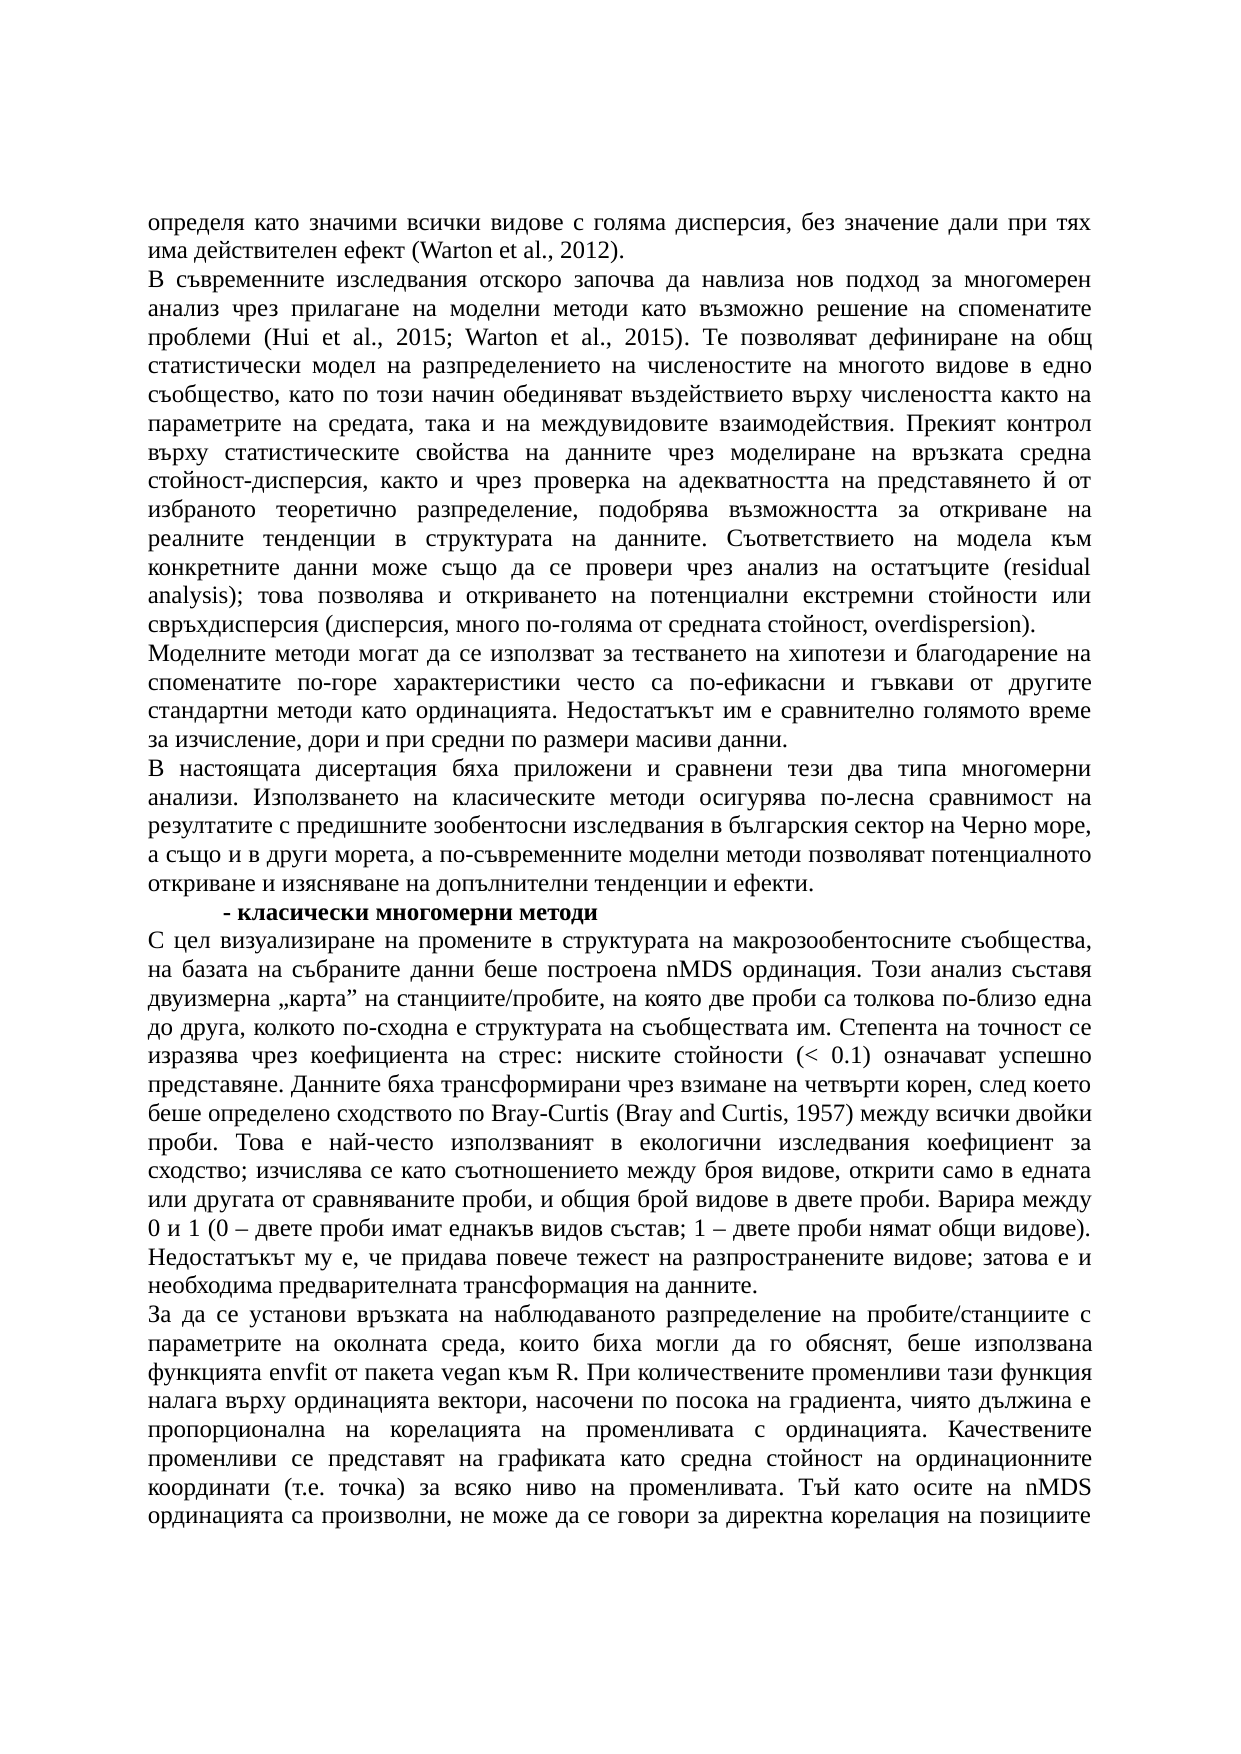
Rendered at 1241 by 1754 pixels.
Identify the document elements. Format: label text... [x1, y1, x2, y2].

text Моделните методи могат да се използват за тестването на хипотези и благодарение на споменатите по-горе характеристики често са по-ефикасни и гъвкави от другите стандартни методи като ординацията. Недостатъкът им е сравнително голямото време за изчисление, дори и при средни по размери масиви данни. [148, 638, 1093, 753]
text В настоящата дисертация бяха приложени и сравнени тези два типа многомерни анализи. Използването на класическите методи осигурява по-лесна сравнимост на резултатите с предишните зообентосни изследвания в българския сектор на Черно море, а също и в други морета, а по-съвременните моделни методи позволяват потенциалното откриване и изясняване на допълнителни тенденции и ефекти. [148, 753, 1093, 897]
text За да се установи връзката на наблюдаваното разпределение на пробите/станциите с параметрите на околната среда, които биха могли да го обяснят, беше използвана функцията envfit от пакета vegan към R. При количествените променливи тази функция налага върху ординацията вектори, насочени по посока на градиента, чиято дължина е пропорционална на корелацията на променливата с ординацията. Качествените променливи се представят на графиката като средна стойност на ординационните координати (т.е. точка) за всяко ниво на променливата. Тъй като осите на nMDS ординацията са произволни, не може да се говори за директна корелация на позициите [148, 1299, 1093, 1529]
text С цел визуализиране на промените в структурата на макрозообентосните съобщества, на базата на събраните данни беше построена nMDS ординация. Този анализ съставя двуизмерна „карта” на станциите/пробите, на която две проби са толкова по-близо една до друга, колкото по-сходна е структурата на съобществата им. Степента на точност се изразява чрез коефициента на стрес: ниските стойности (< 0.1) означават успешно представяне. Данните бяха трансформирани чрез взимане на четвърти корен, след което беше определено сходството по Bray-Curtis (Bray and Curtis, 1957) между всички двойки проби. Това е най-често използваният в екологични изследвания коефициент за сходство; изчислява се като съотношението между броя видове, открити само в едната или другата от сравняваните проби, и общия брой видове в двете проби. Варира между 0 и 1 (0 – двете проби имат еднакъв видов състав; 1 – двете проби нямат общи видове). Недостатъкът му е, че придава повече тежест на разпространените видове; затова е и необходима предварителната трансформация на данните. [148, 925, 1093, 1299]
text - класически многомерни методи [148, 897, 1093, 925]
text В съвременните изследвания отскоро започва да навлиза нов подход за многомерен анализ чрез прилагане на моделни методи като възможно решение на споменатите проблеми (Hui et al., 2015; Warton et al., 2015). Те позволяват дефиниране на общ статистически модел на разпределението на численостите на многото видове в едно съобщество, като по този начин обединяват въздействието върху числеността както на параметрите на средата, така и на междувидовите взаимодействия. Прекият контрол върху статистическите свойства на данните чрез моделиране на връзката средна стойност-дисперсия, както и чрез проверка на адекватността на представянето й от избраното теоретично разпределение, подобрява възможността за откриване на реалните тенденции в структурата на данните. Съответствието на модела към конкретните данни може също да се провери чрез анализ на остатъците (residual analysis); това позволява и откриването на потенциални екстремни стойности или свръхдисперсия (дисперсия, много по-голяма от средната стойност, overdispersion). [148, 264, 1093, 638]
text определя като значими всички видове с голяма дисперсия, без значение дали при тях има действителен ефект (Warton et al., 2012). [148, 207, 1093, 264]
